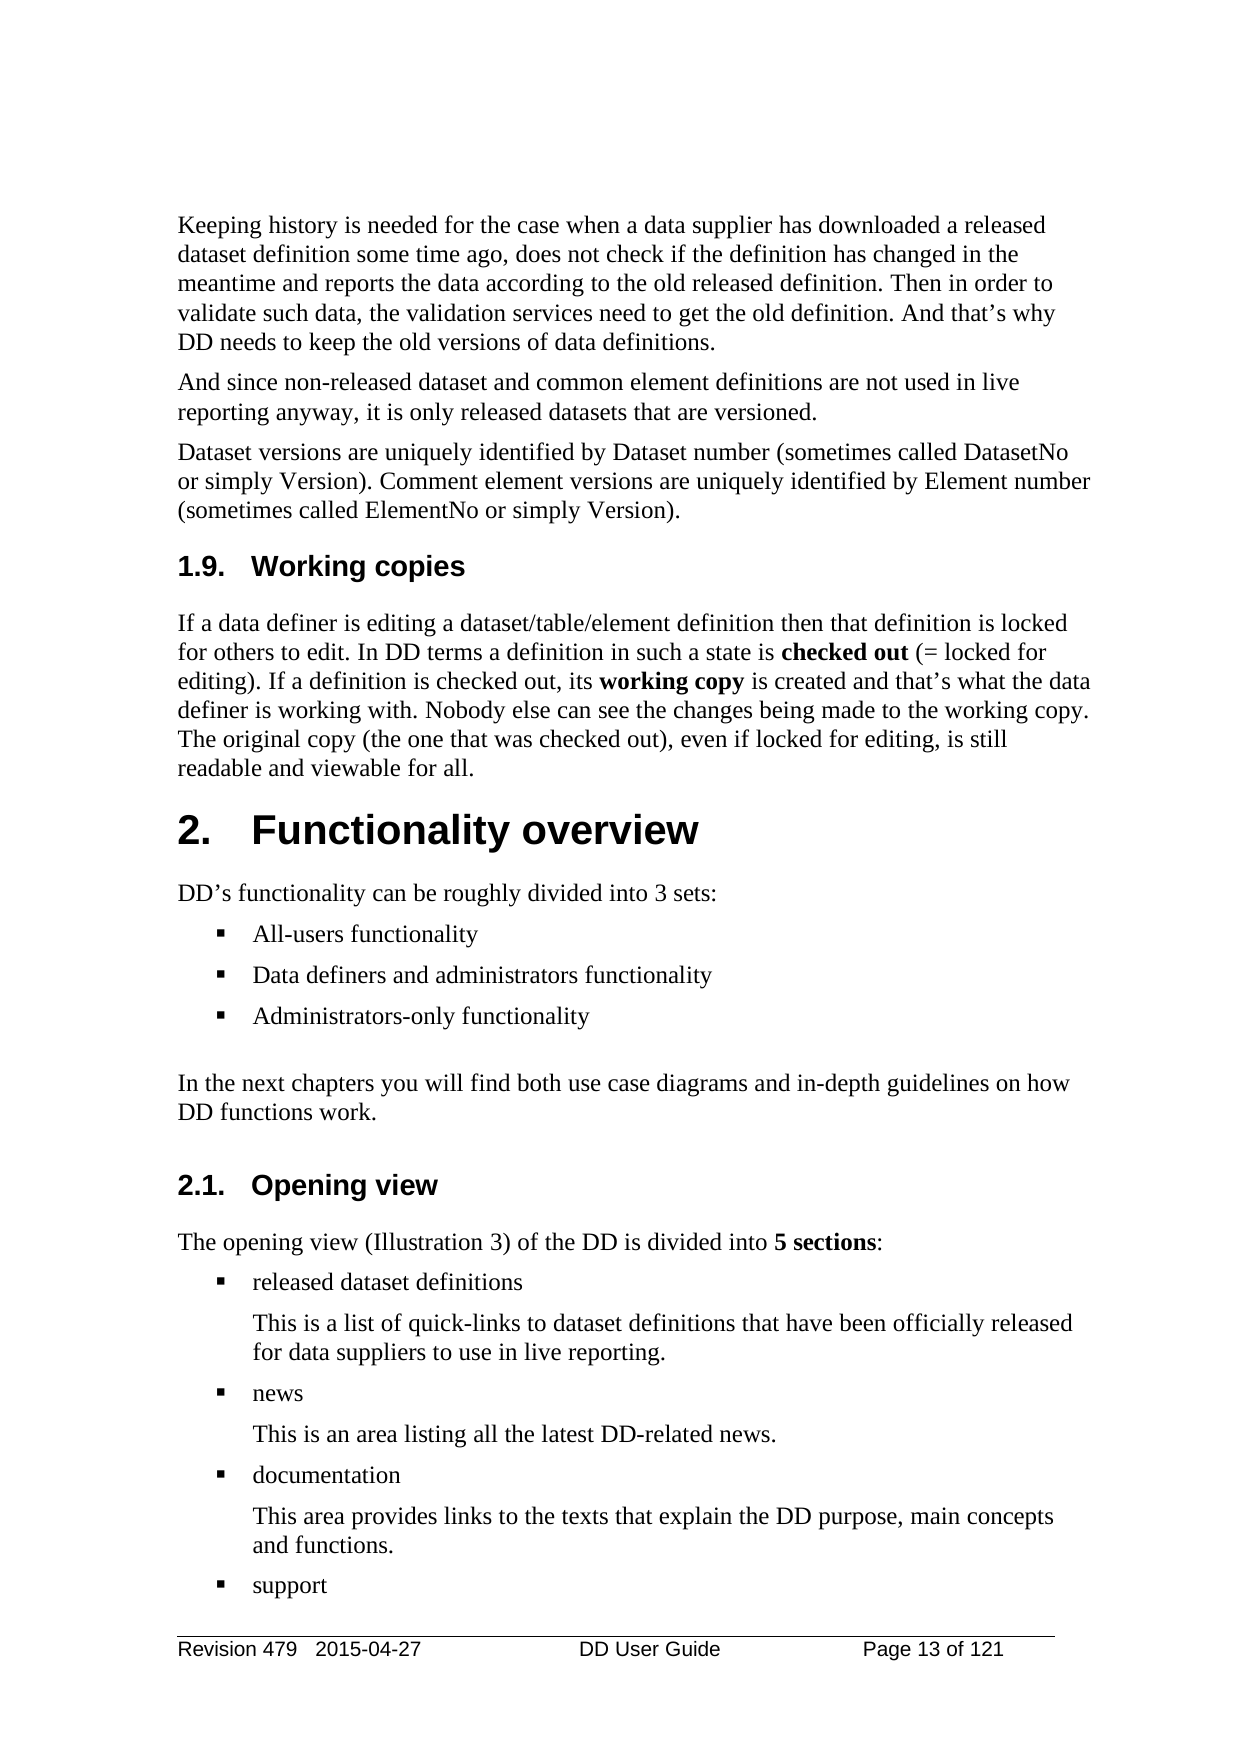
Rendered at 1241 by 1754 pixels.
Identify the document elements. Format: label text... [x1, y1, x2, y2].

list released dataset definitions [215, 1267, 1092, 1296]
text DD’s functionality can be roughly divided into 3 sets: [177, 878, 1092, 907]
text If a data definer is editing a dataset/table/element definition then that definition is locked for others to edit. In DD terms a definition in such a state is checked out (= locked for editing). If a definition is checked out, its working copy is created and that’s what the data definer is working with. Nobody else can see the changes being made to the working copy. The original copy (the one that was checked out), even if locked for editing, is still readable and viewable for all. [177, 607, 1092, 782]
subtitle Opening view [177, 1168, 1092, 1202]
text In the next chapters you will find both use case diagrams and in-depth guidelines on how DD functions work. [177, 1068, 1092, 1126]
list Data definers and administrators functionality [215, 960, 1092, 989]
list Administrators-only functionality [215, 1001, 1092, 1030]
list support [215, 1570, 1092, 1599]
text Keeping history is needed for the case when a data supplier has downloaded a released dataset definition some time ago, does not check if the definition has changed in the meantime and reports the data according to the old released definition. Then in order to validate such data, the validation services need to get the old definition. And that’s why DD needs to keep the old versions of data definitions. [177, 210, 1092, 356]
text The opening view (Illustration 3) of the DD is divided into 5 sections: [177, 1226, 1092, 1256]
text Dataset versions are uniquely identified by Dataset number (sometimes called DatasetNo or simply Version). Comment element versions are uniquely identified by Element number (sometimes called ElementNo or simply Version). [177, 437, 1092, 524]
subtitle Working copies [177, 549, 1092, 583]
list news [215, 1378, 1092, 1407]
text This is a list of quick-links to dataset definitions that have been officially released for data suppliers to use in live reporting. [252, 1308, 1092, 1366]
list All-users functionality [215, 919, 1092, 948]
text And since non-released dataset and common element definitions are not used in live reporting anyway, it is only released datasets that are versioned. [177, 367, 1092, 425]
text This area provides links to the texts that explain the DD purpose, main concepts and functions. [252, 1501, 1092, 1559]
subtitle Functionality overview [177, 805, 1092, 853]
text This is an area listing all the latest DD-related news. [252, 1419, 1092, 1448]
list documentation [215, 1460, 1092, 1489]
